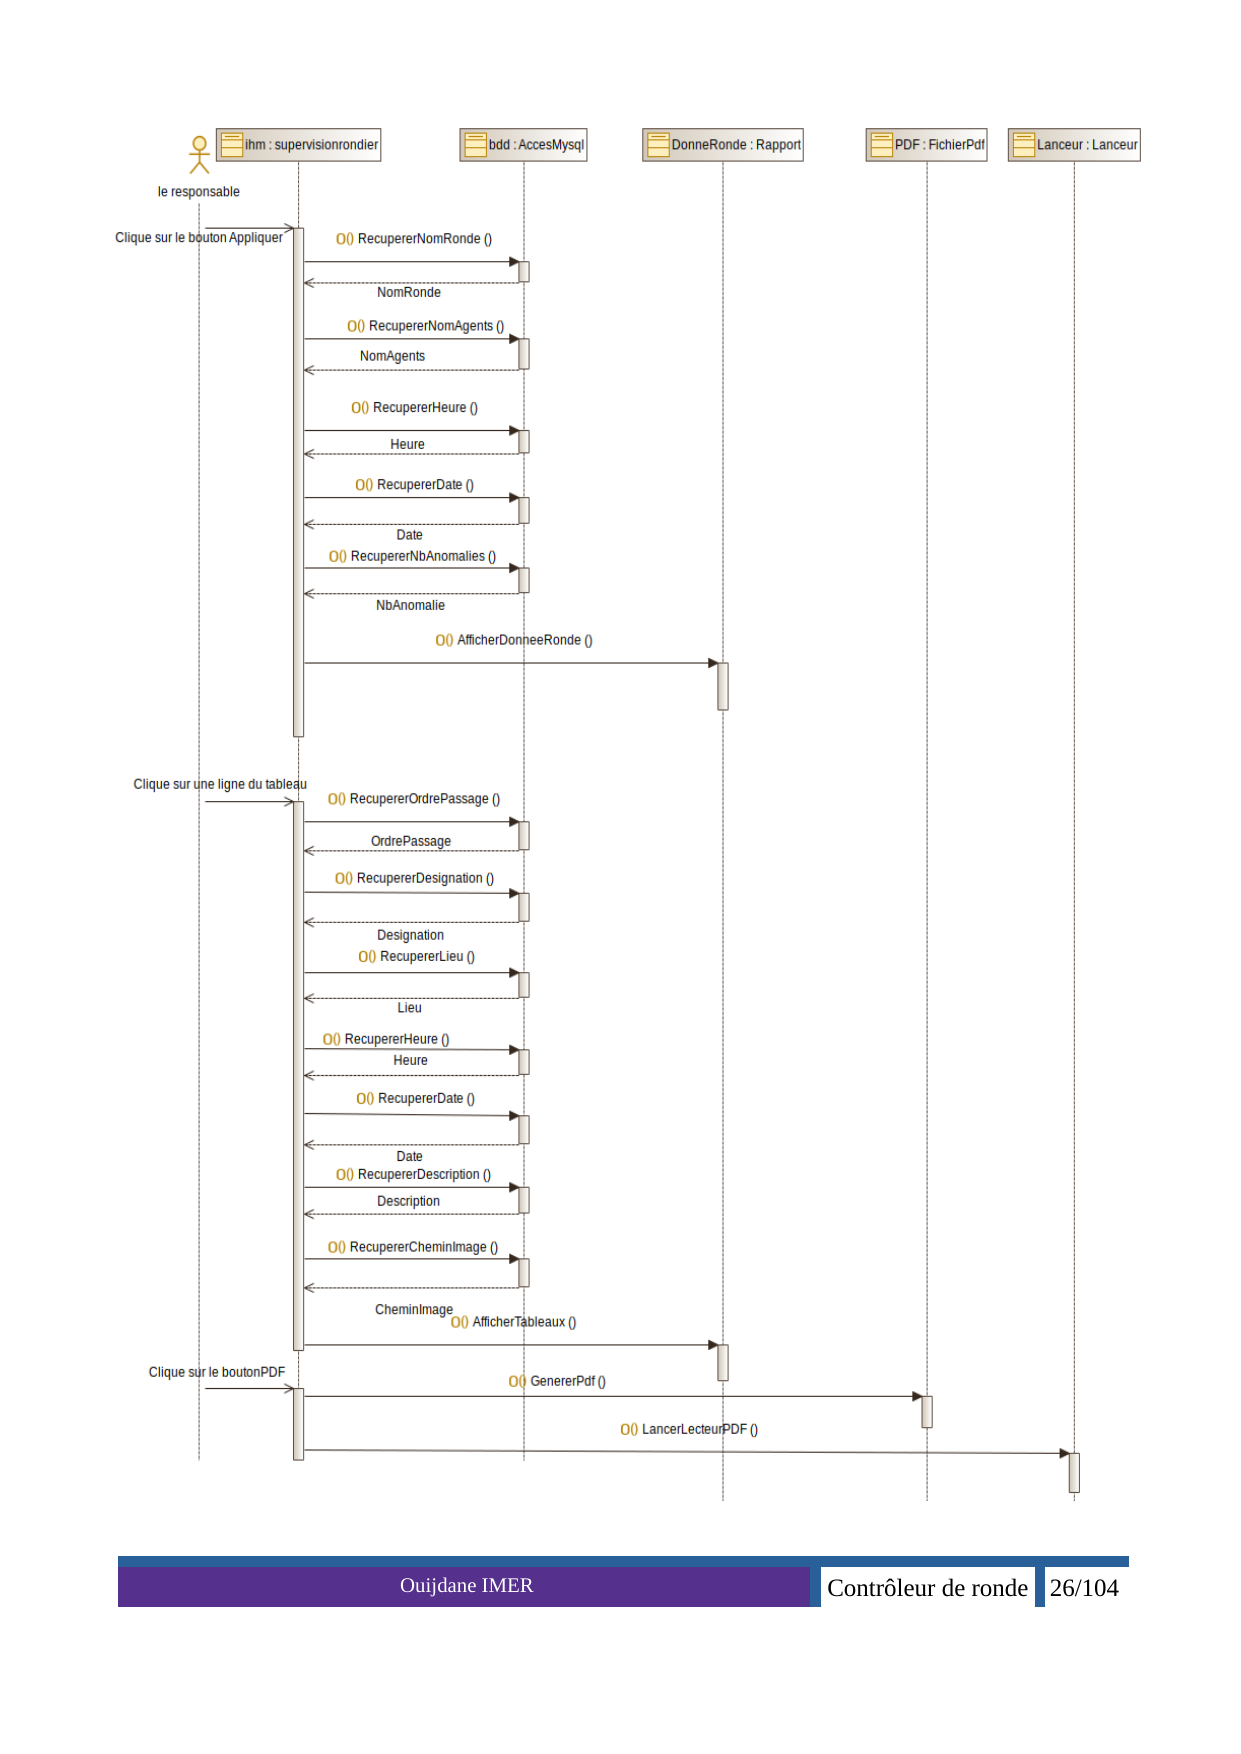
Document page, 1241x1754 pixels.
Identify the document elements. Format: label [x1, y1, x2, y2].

picture [95, 117, 1143, 1501]
